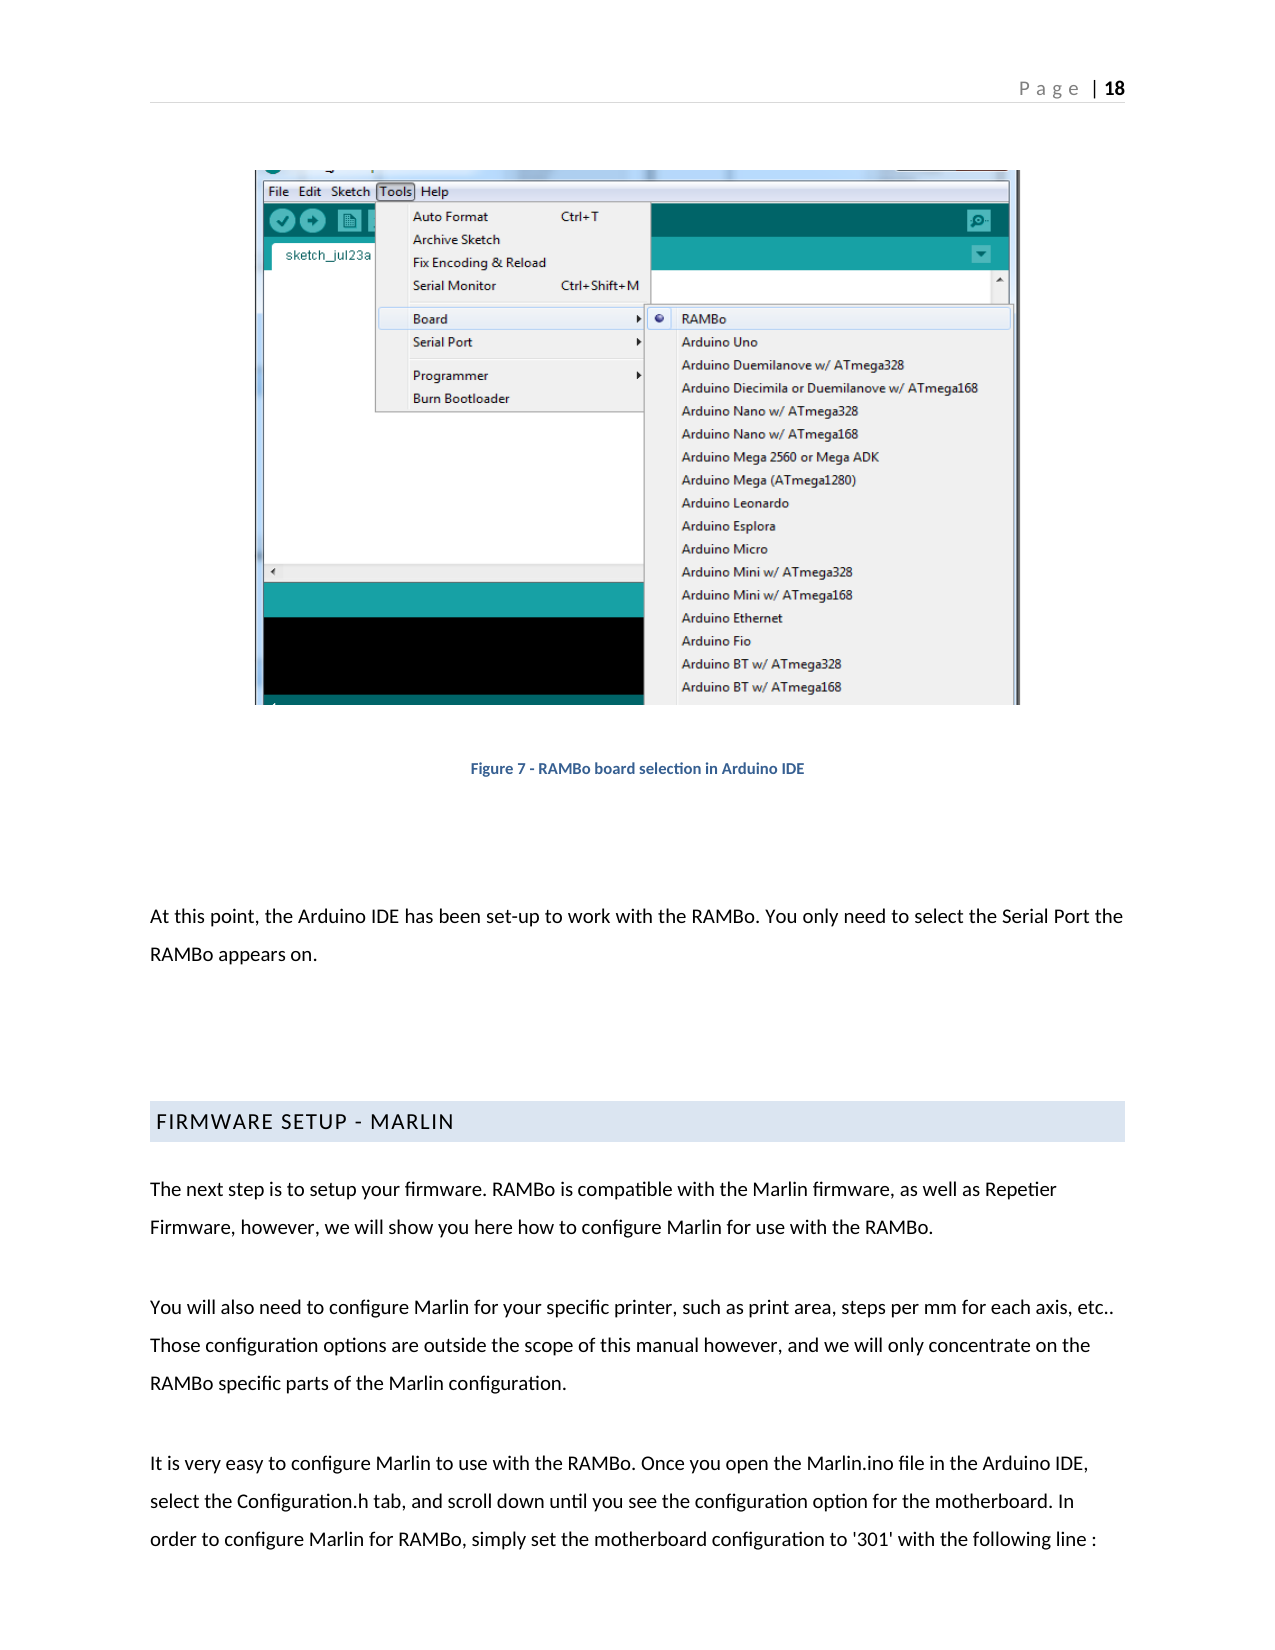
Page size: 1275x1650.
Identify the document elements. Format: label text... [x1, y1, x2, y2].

subtitle Firmware setup - Marlin [156, 1107, 1119, 1135]
text You will also need to configure Marlin for your specific printer, such as print area, steps per mm for each axis, etc.. Those configuration options are outside the scope of this manual however, and we will only concentrate on the RAMBo specific parts of the Marlin configuration. [150, 1294, 1125, 1396]
text At this point, the Arduino IDE has been set-up to work with the RAMBo. You only need to select the Serial Port the RAMBo appears on. [150, 903, 1125, 967]
text The next step is to setup your firmware. RAMBo is compatible with the Marlin firmware, as well as Repetier Firmware, however, we will show you here how to configure Marlin for use with the RAMBo. [150, 1176, 1125, 1240]
text It is very easy to configure Marlin to use with the RAMBo. Once you open the Marlin.ino file in the Arduino IDE, select the Configuration.h tab, and scroll down until you see the configuration option for the motherboard. In order to configure Marlin for RAMBo, simply set the motherboard configuration to '301' with the following line : [150, 1450, 1125, 1552]
text Figure 7 - RAMBo board selection in Arduino IDE [150, 758, 1125, 779]
